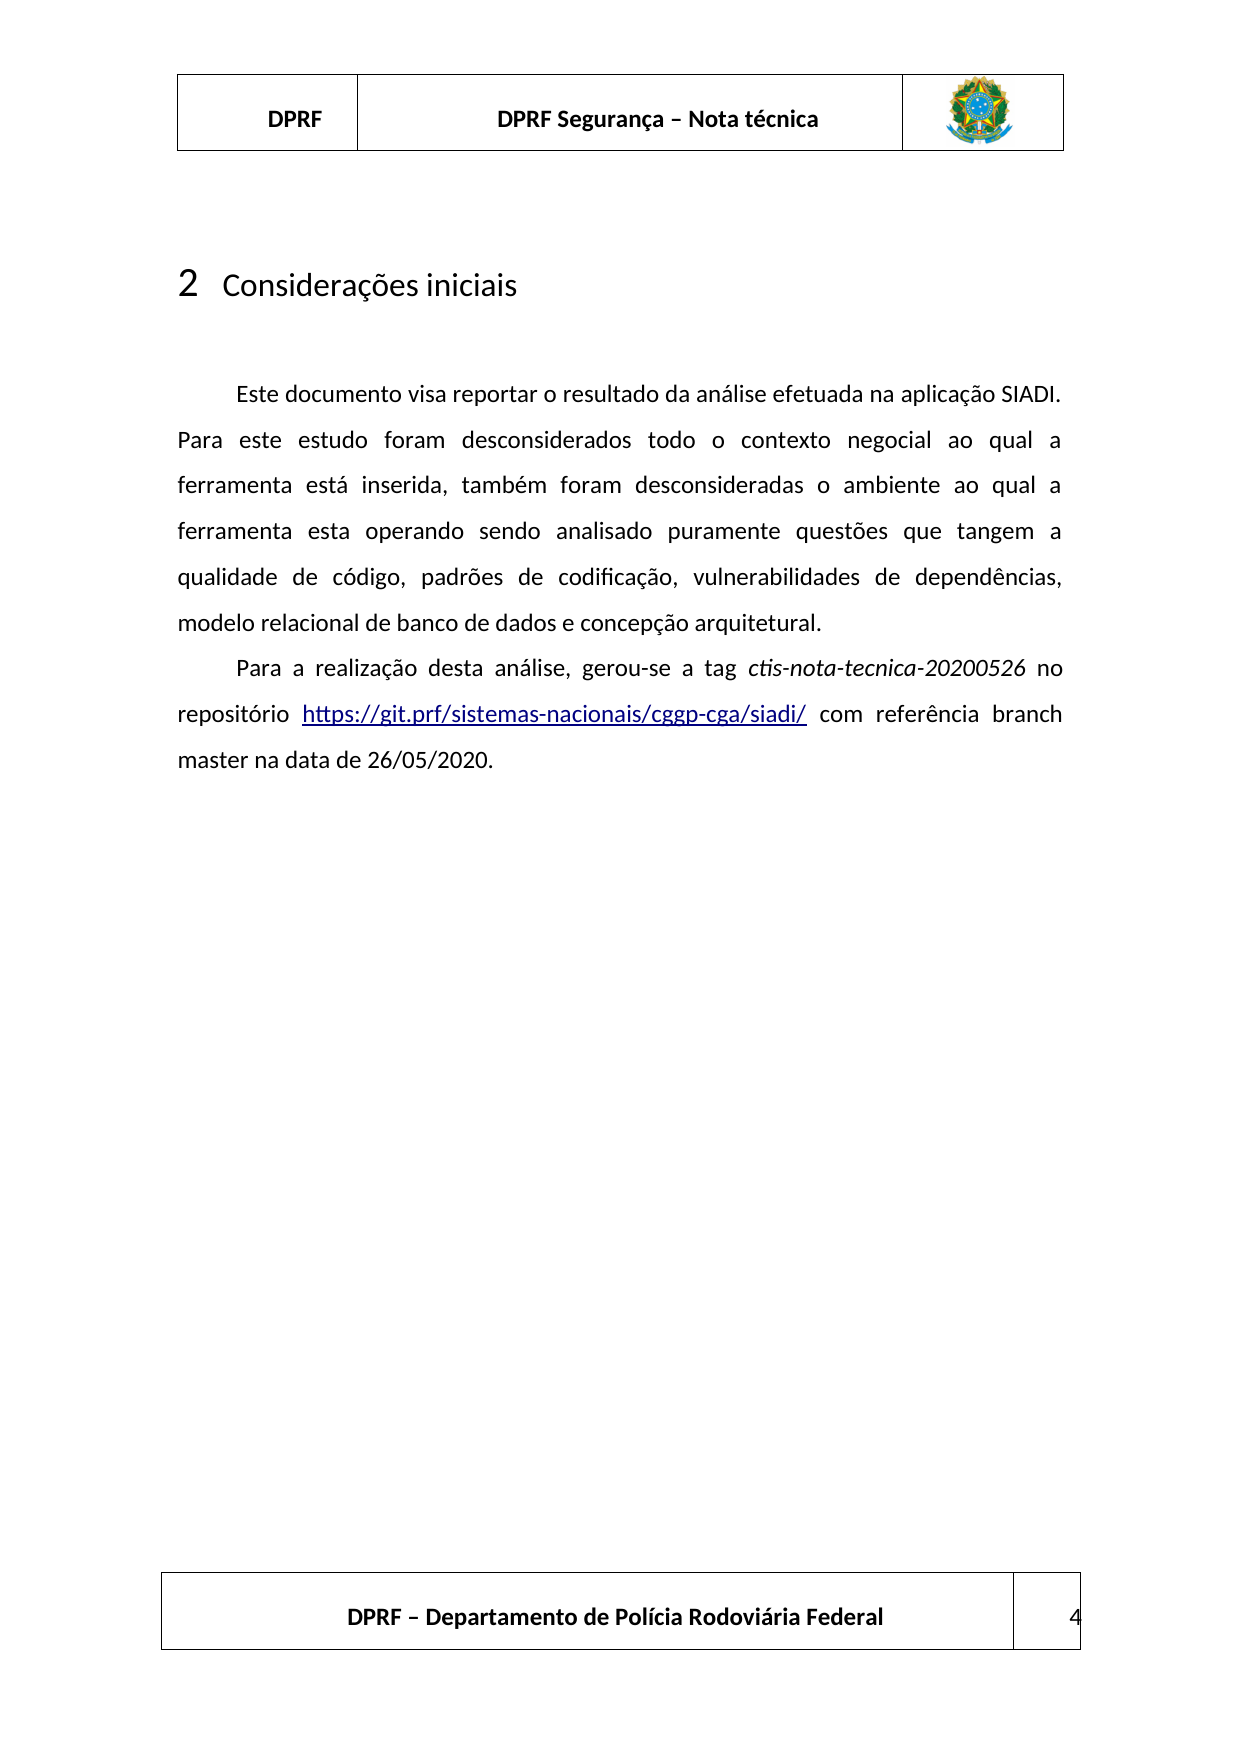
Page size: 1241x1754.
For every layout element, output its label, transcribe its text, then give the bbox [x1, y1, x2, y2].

picture [944, 75, 1020, 149]
subtitle Considerações iniciais [177, 256, 1063, 307]
text Para a realização desta análise, gerou-se a tag ctis-nota-tecnica-20200526 no repositório https://git.prf/sistemas-nacionais/cggp-cga/siadi/ com referência branch master na data de 26/05/2020. [177, 653, 1063, 774]
text Este documento visa reportar o resultado da análise efetuada na aplicação SIADI. Para este estudo foram desconsiderados todo o contexto negocial ao qual a ferramenta está inserida, também foram desconsideradas o ambiente ao qual a ferramenta esta operando sendo analisado puramente questões que tangem a qualidade de código, padrões de codificação, vulnerabilidades de dependências, modelo relacional de banco de dados e concepção arquitetural. [177, 378, 1063, 637]
